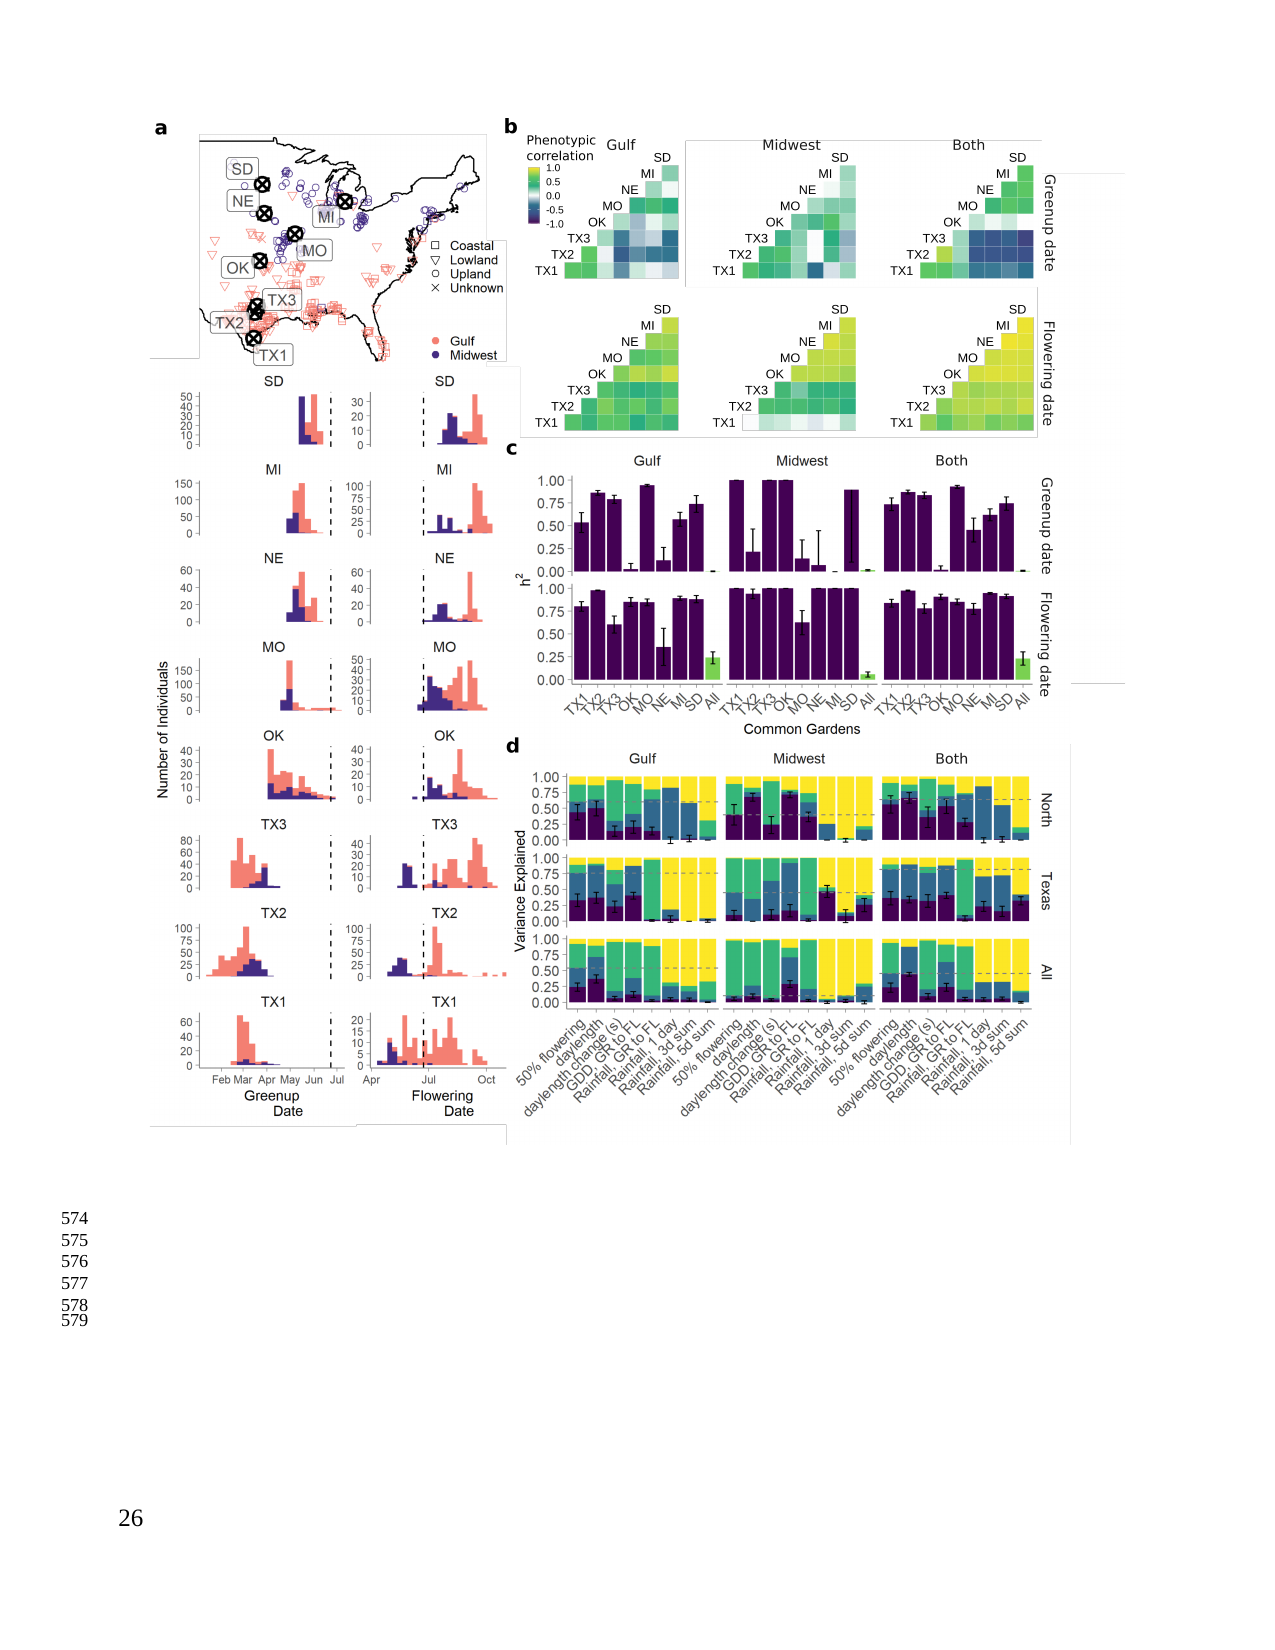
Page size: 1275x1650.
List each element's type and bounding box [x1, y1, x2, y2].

picture [149, 118, 1126, 1180]
